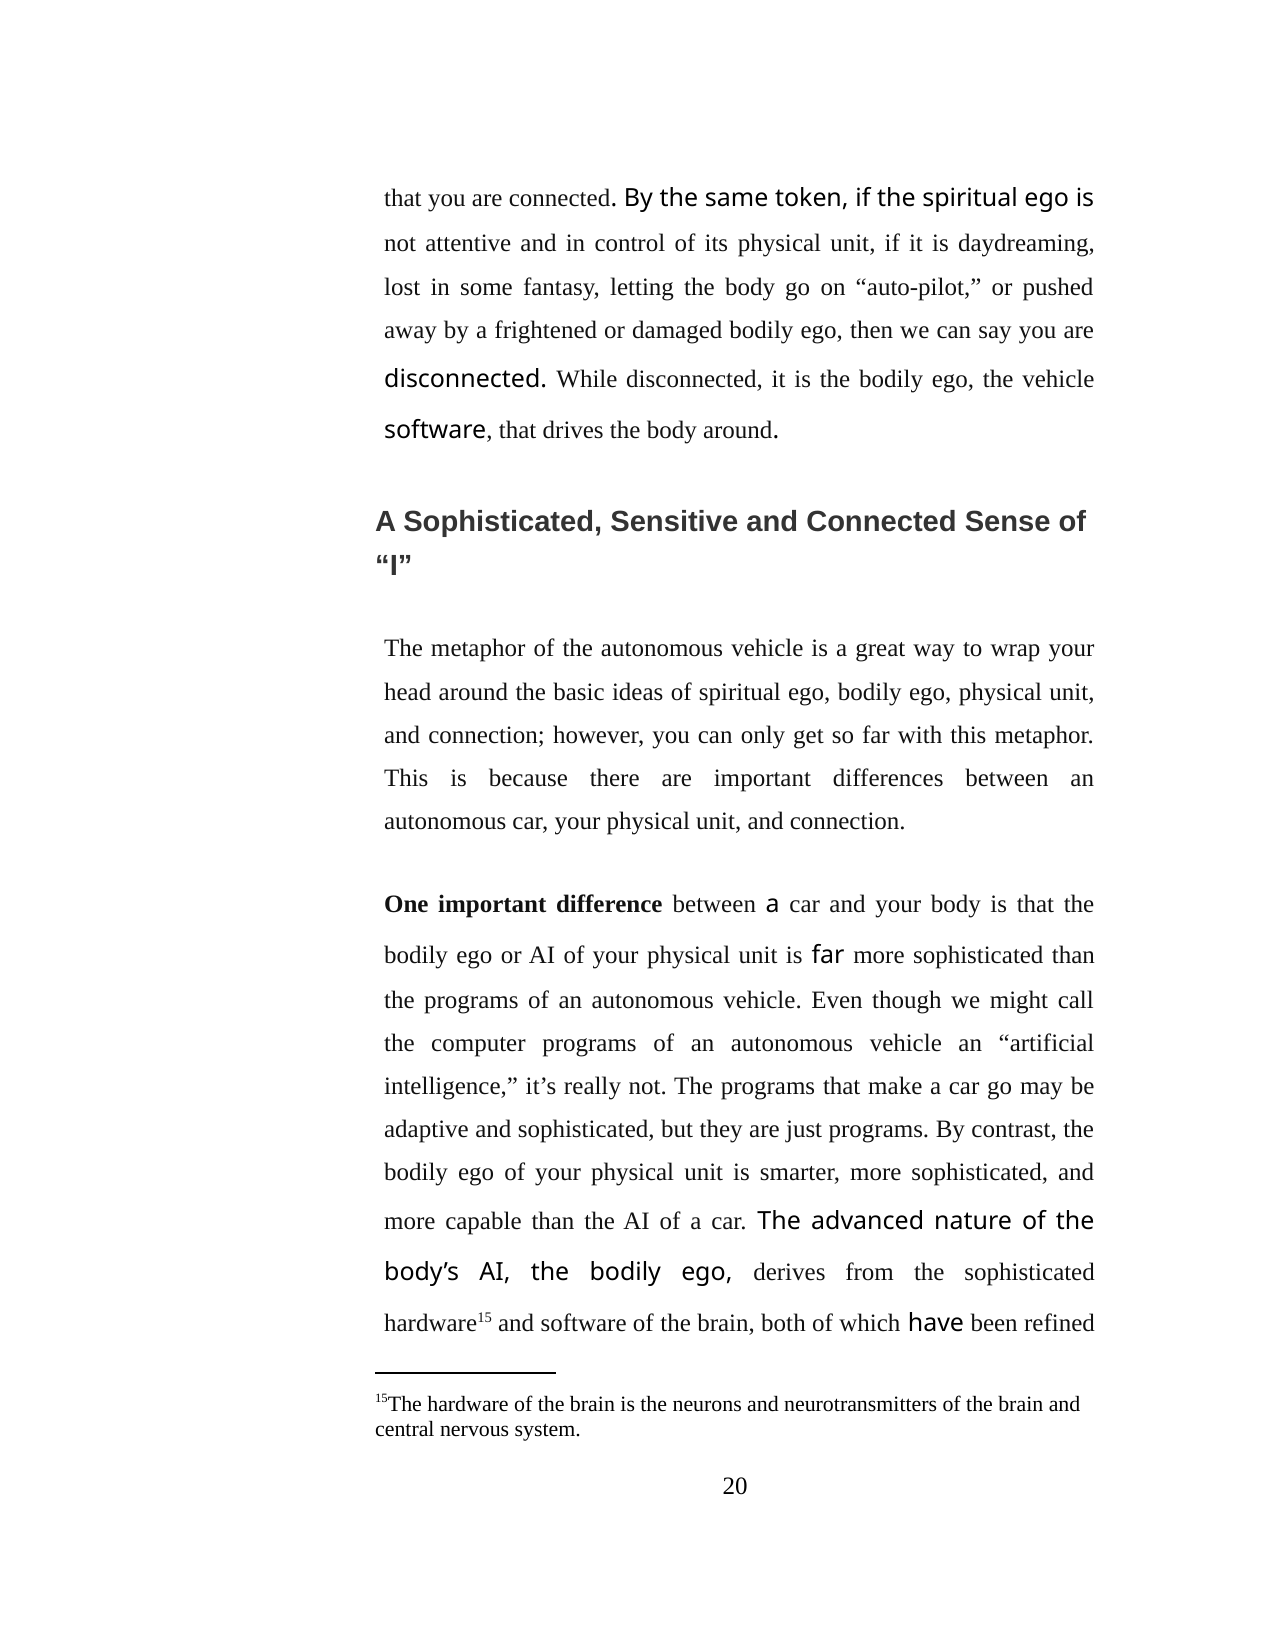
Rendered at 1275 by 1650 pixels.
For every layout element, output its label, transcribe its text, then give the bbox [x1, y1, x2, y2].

text The hardware of the brain is the neurons and neurotransmitters of the brain and central nervous system. [581, 1391, 1095, 1441]
subtitle A Sophisticated, Sensitive and Connected Sense of “I” [375, 504, 1095, 582]
text The metaphor of the autonomous vehicle is a great way to wrap your head around the basic ideas of spiritual ego, bodily ego, physical unit, and connection; however, you can only get so far with this metaphor. This is because there are important differences between an autonomous car, your physical unit, and connection. [384, 633, 1095, 835]
text that you are connected. By the same token, if the spiritual ego is not attentive and in control of its physical unit, if it is daydreaming, lost in some fantasy, letting the body go on “auto-pilot,” or pushed away by a frightened or damaged bodily ego, then we can say you are disconnected. While disconnected, it is the bodily ego, the vehicle software, that drives the body around. [384, 180, 1095, 446]
text One important difference between a car and your body is that the bodily ego or AI of your physical unit is far more sophisticated than the programs of an autonomous vehicle. Even though we might call the computer programs of an autonomous vehicle an “artificial intelligence,” it’s really not. The programs that make a car go may be adaptive and sophisticated, but they are just programs. By contrast, the bodily ego of your physical unit is smarter, more sophisticated, and more capable than the AI of a car. The advanced nature of the body’s AI, the bodily ego, derives from the sophisticated hardware and software of the brain, both of which have been refined [384, 885, 1095, 1339]
